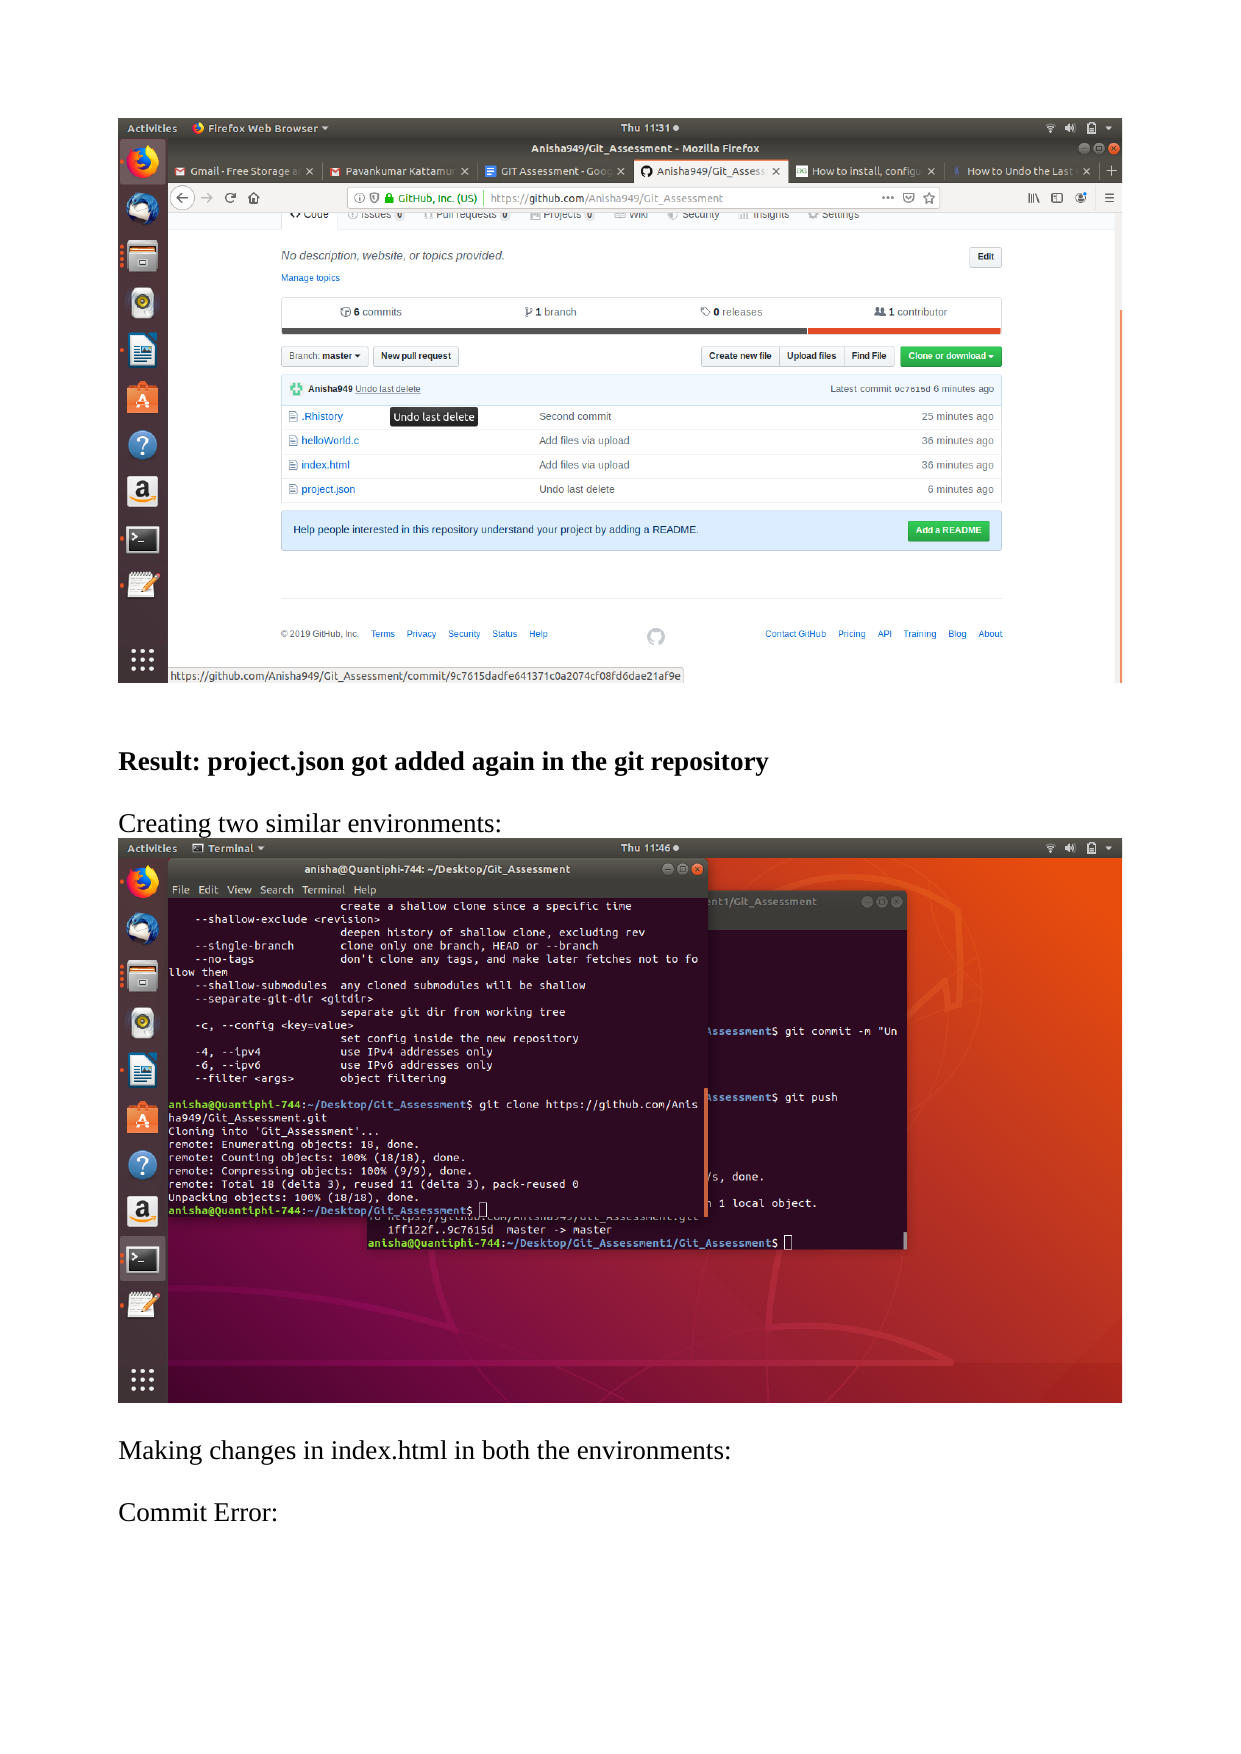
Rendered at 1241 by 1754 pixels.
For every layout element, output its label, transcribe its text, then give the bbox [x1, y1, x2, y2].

text Creating two similar environments: [118, 807, 1122, 838]
picture [118, 838, 1123, 1403]
text Making changes in index.html in both the environments: [118, 1434, 1122, 1465]
text Result: project.json got added again in the git repository [118, 745, 1122, 776]
text Commit Error: [118, 1496, 1122, 1527]
picture [118, 118, 1123, 683]
